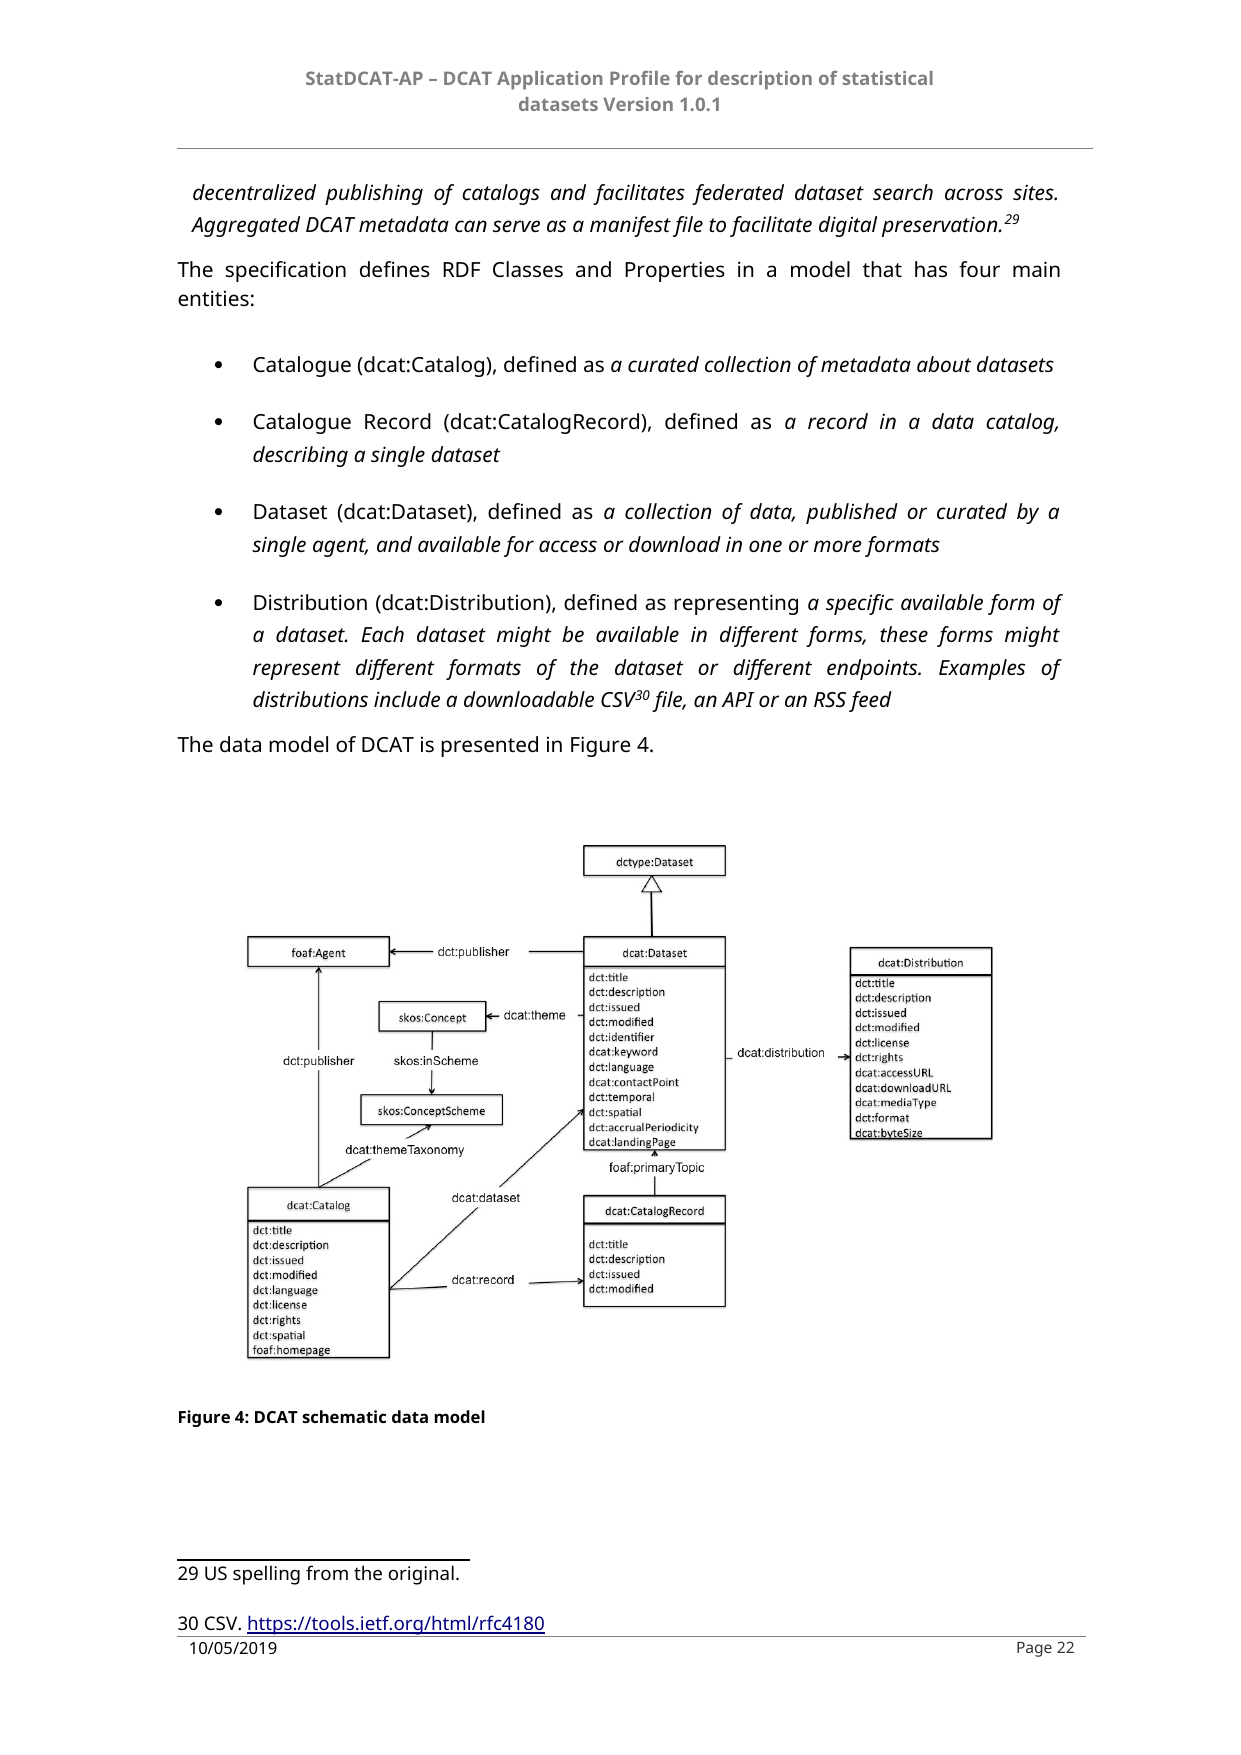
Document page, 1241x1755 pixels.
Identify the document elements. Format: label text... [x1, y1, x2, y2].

list Catalogue Record (dcat:CatalogRecord), defined as a record in a data catalog, describing a single dataset [215, 407, 1063, 468]
list Distribution (dcat:Distribution), defined as representing a specific available form of a dataset. Each dataset might be available in different forms, these forms might represent different formats of the dataset or different endpoints. Examples of distributions include a downloadable CSV file, an API or an RSS feed [215, 588, 1063, 714]
text The data model of DCAT is presented in Figure 4. [177, 731, 1063, 759]
list Catalogue (dcat:Catalog), defined as a curated collection of metadata about datasets [215, 350, 1063, 378]
text decentralized publishing of catalogs and facilitates federated dataset search across sites. Aggregated DCAT metadata can serve as a manifest file to facilitate digital preservation. [192, 178, 1063, 239]
list CSV. https://tools.ietf.org/html/rfc4180 [177, 1610, 1063, 1636]
list Dataset (dcat:Dataset), defined as a collection of data, published or curated by a single agent, and available for access or download in one or more formats [215, 497, 1063, 558]
text Figure 4: DCAT schematic data model [177, 1405, 1063, 1428]
text The specification defines RDF Classes and Properties in a model that has four main entities: [177, 255, 1063, 312]
text US spelling from the original. [177, 1560, 1063, 1585]
